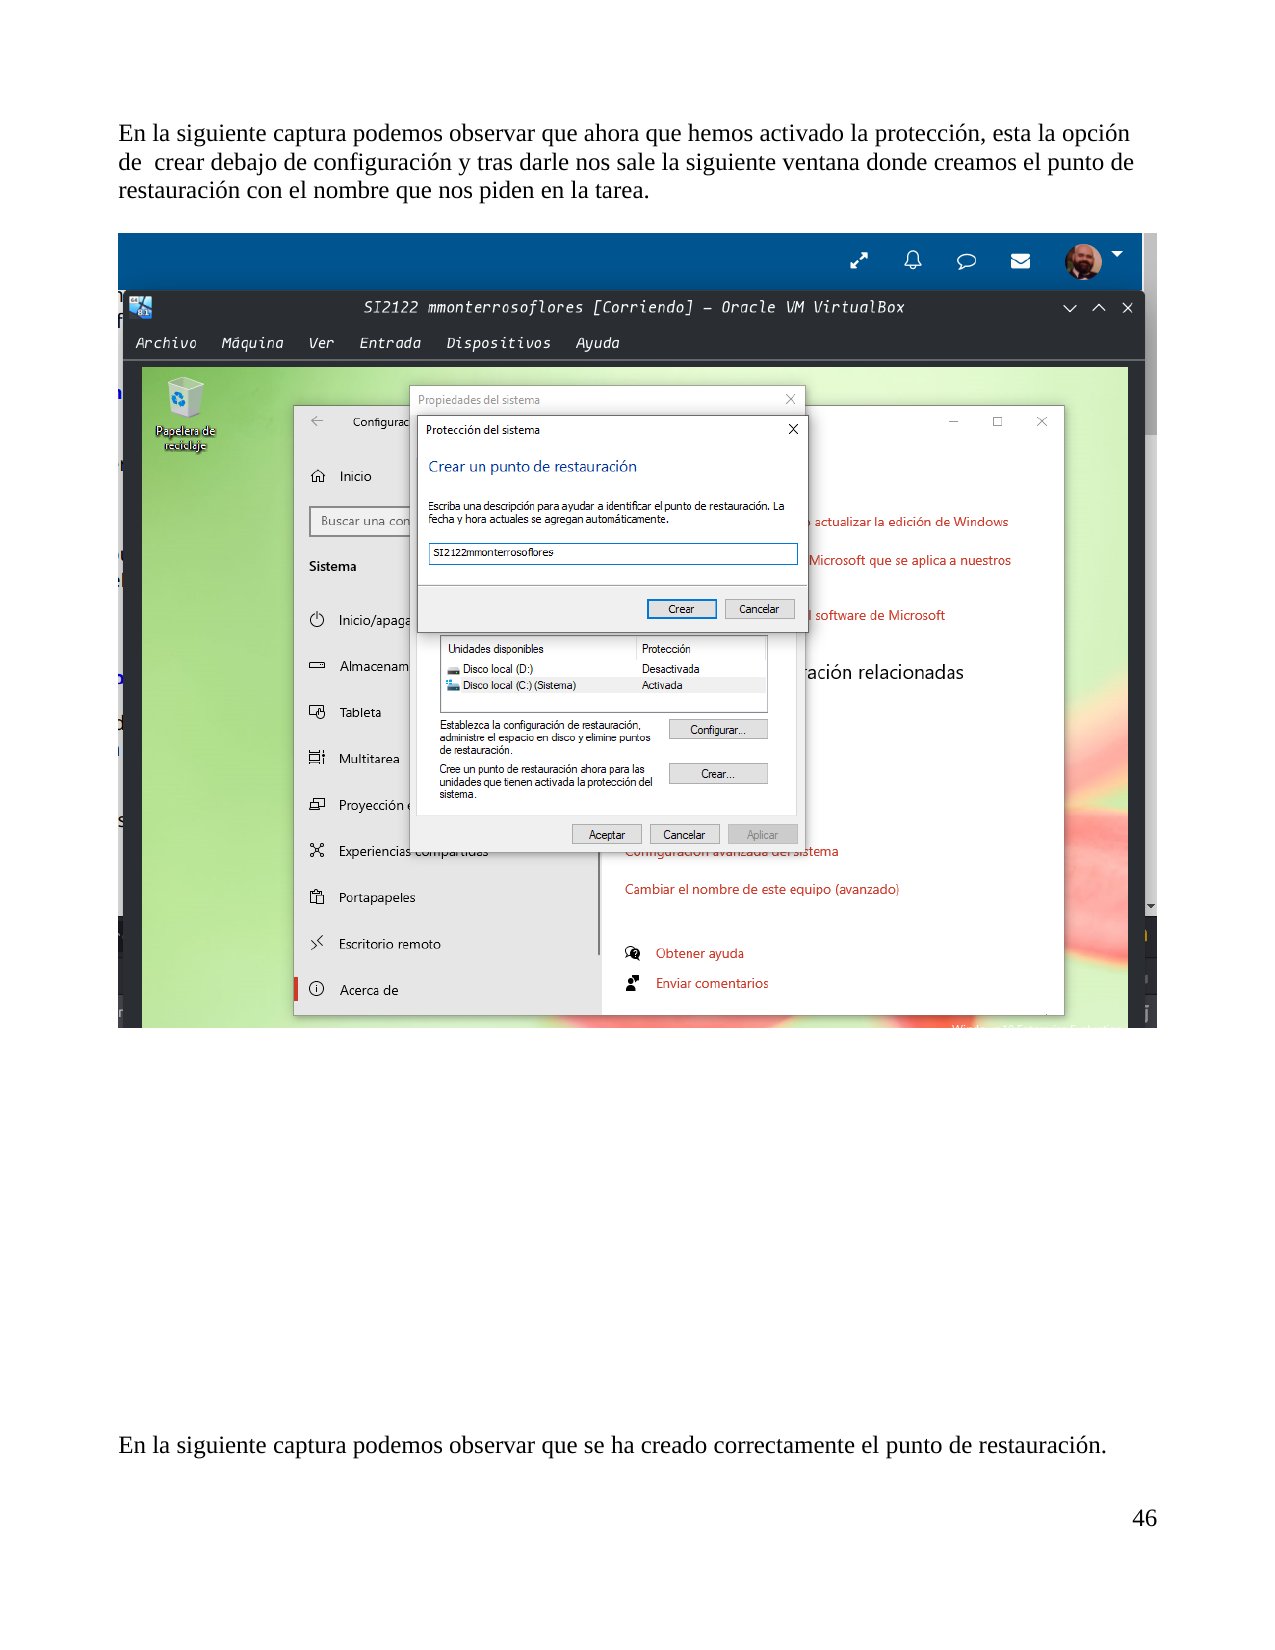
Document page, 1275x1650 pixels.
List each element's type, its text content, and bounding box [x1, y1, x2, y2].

picture [118, 233, 1157, 1028]
text En la siguiente captura podemos observar que se ha creado correctamente el punto de restauración. [118, 1430, 1157, 1458]
text En la siguiente captura podemos observar que ahora que hemos activado la protección, esta la opción de crear debajo de configuración y tras darle nos sale la siguiente ventana donde creamos el punto de restauración con el nombre que nos piden en la tarea. [118, 118, 1157, 204]
table_header [118, 1028, 1157, 1056]
